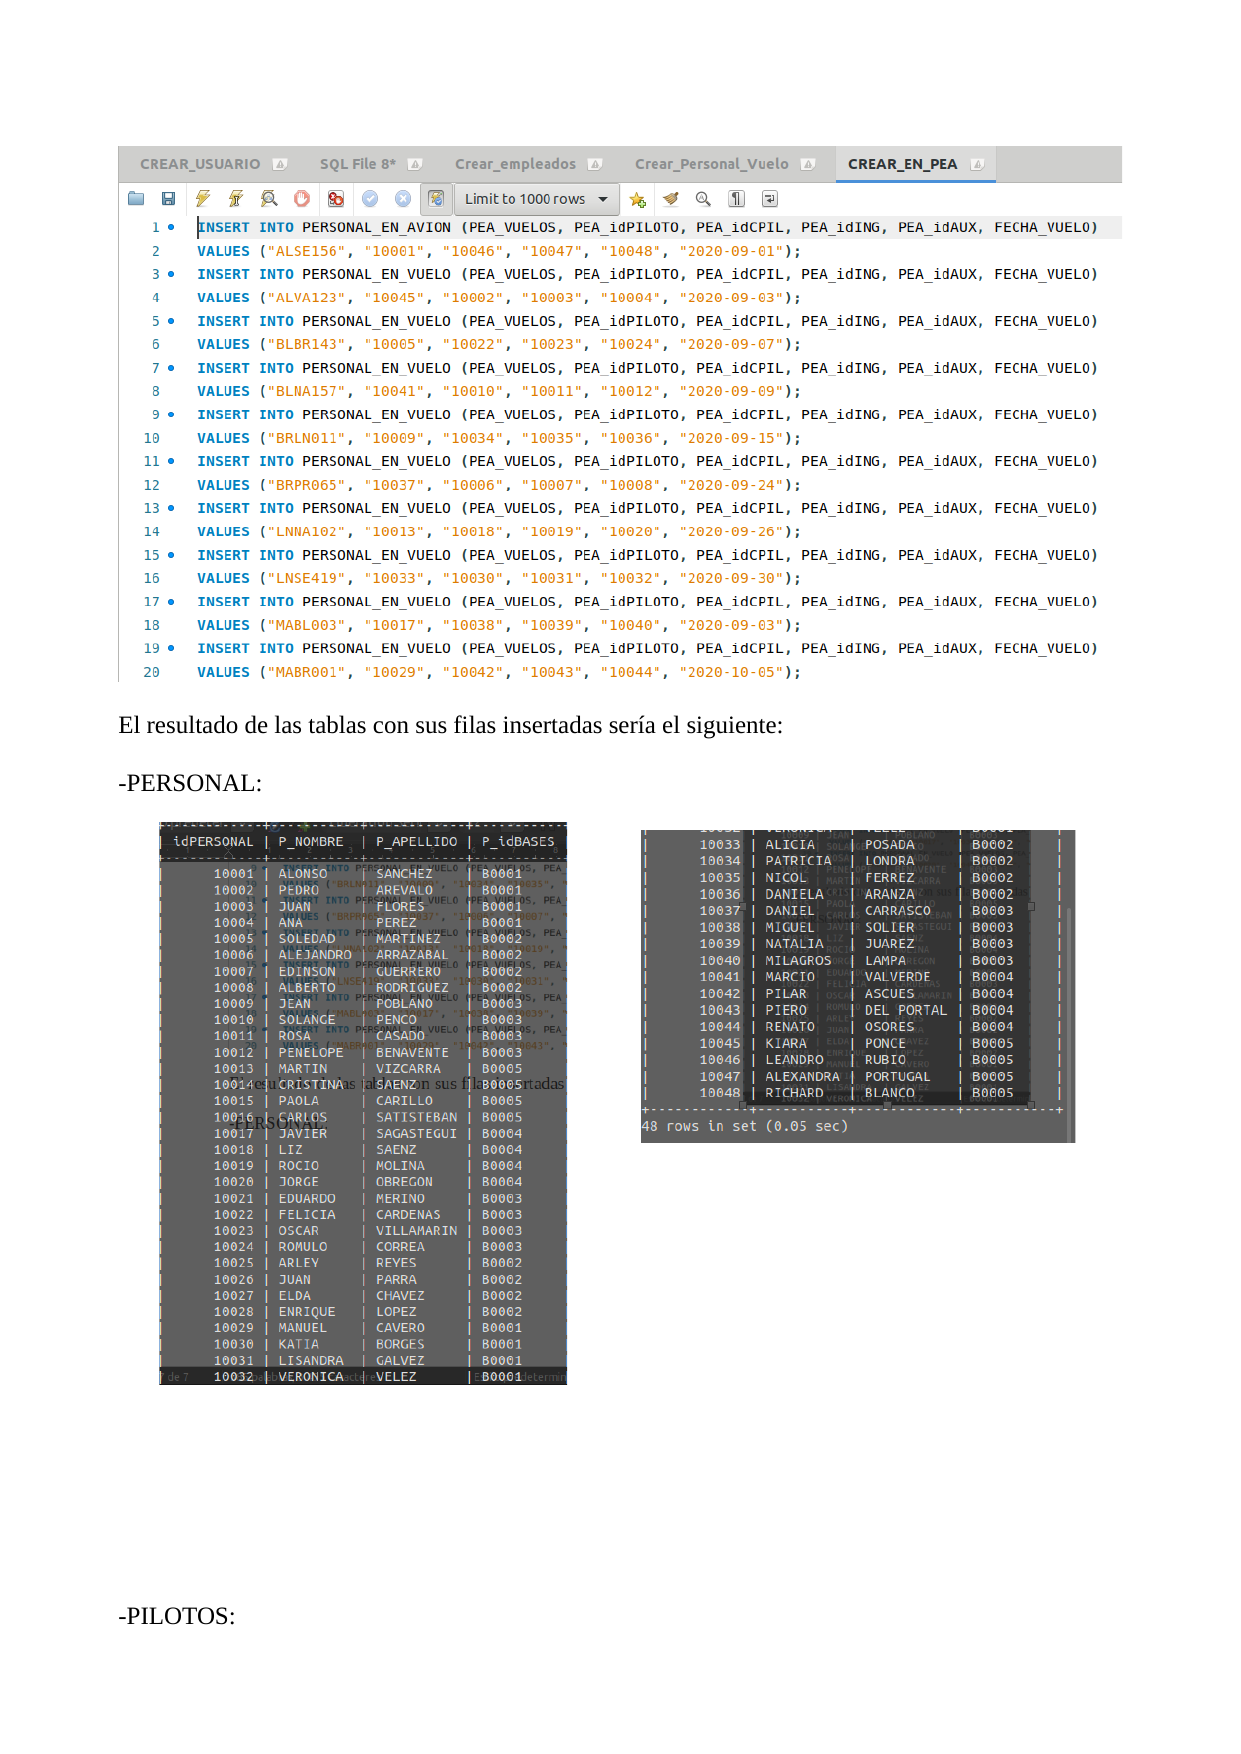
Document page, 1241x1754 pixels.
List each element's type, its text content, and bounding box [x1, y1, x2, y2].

picture [159, 822, 568, 1385]
text El resultado de las tablas con sus filas insertadas sería el siguiente: [118, 710, 1122, 739]
picture [118, 146, 1123, 682]
text -PERSONAL: [118, 768, 1122, 796]
picture [641, 830, 1076, 1143]
text -PILOTOS: [118, 1601, 1122, 1630]
